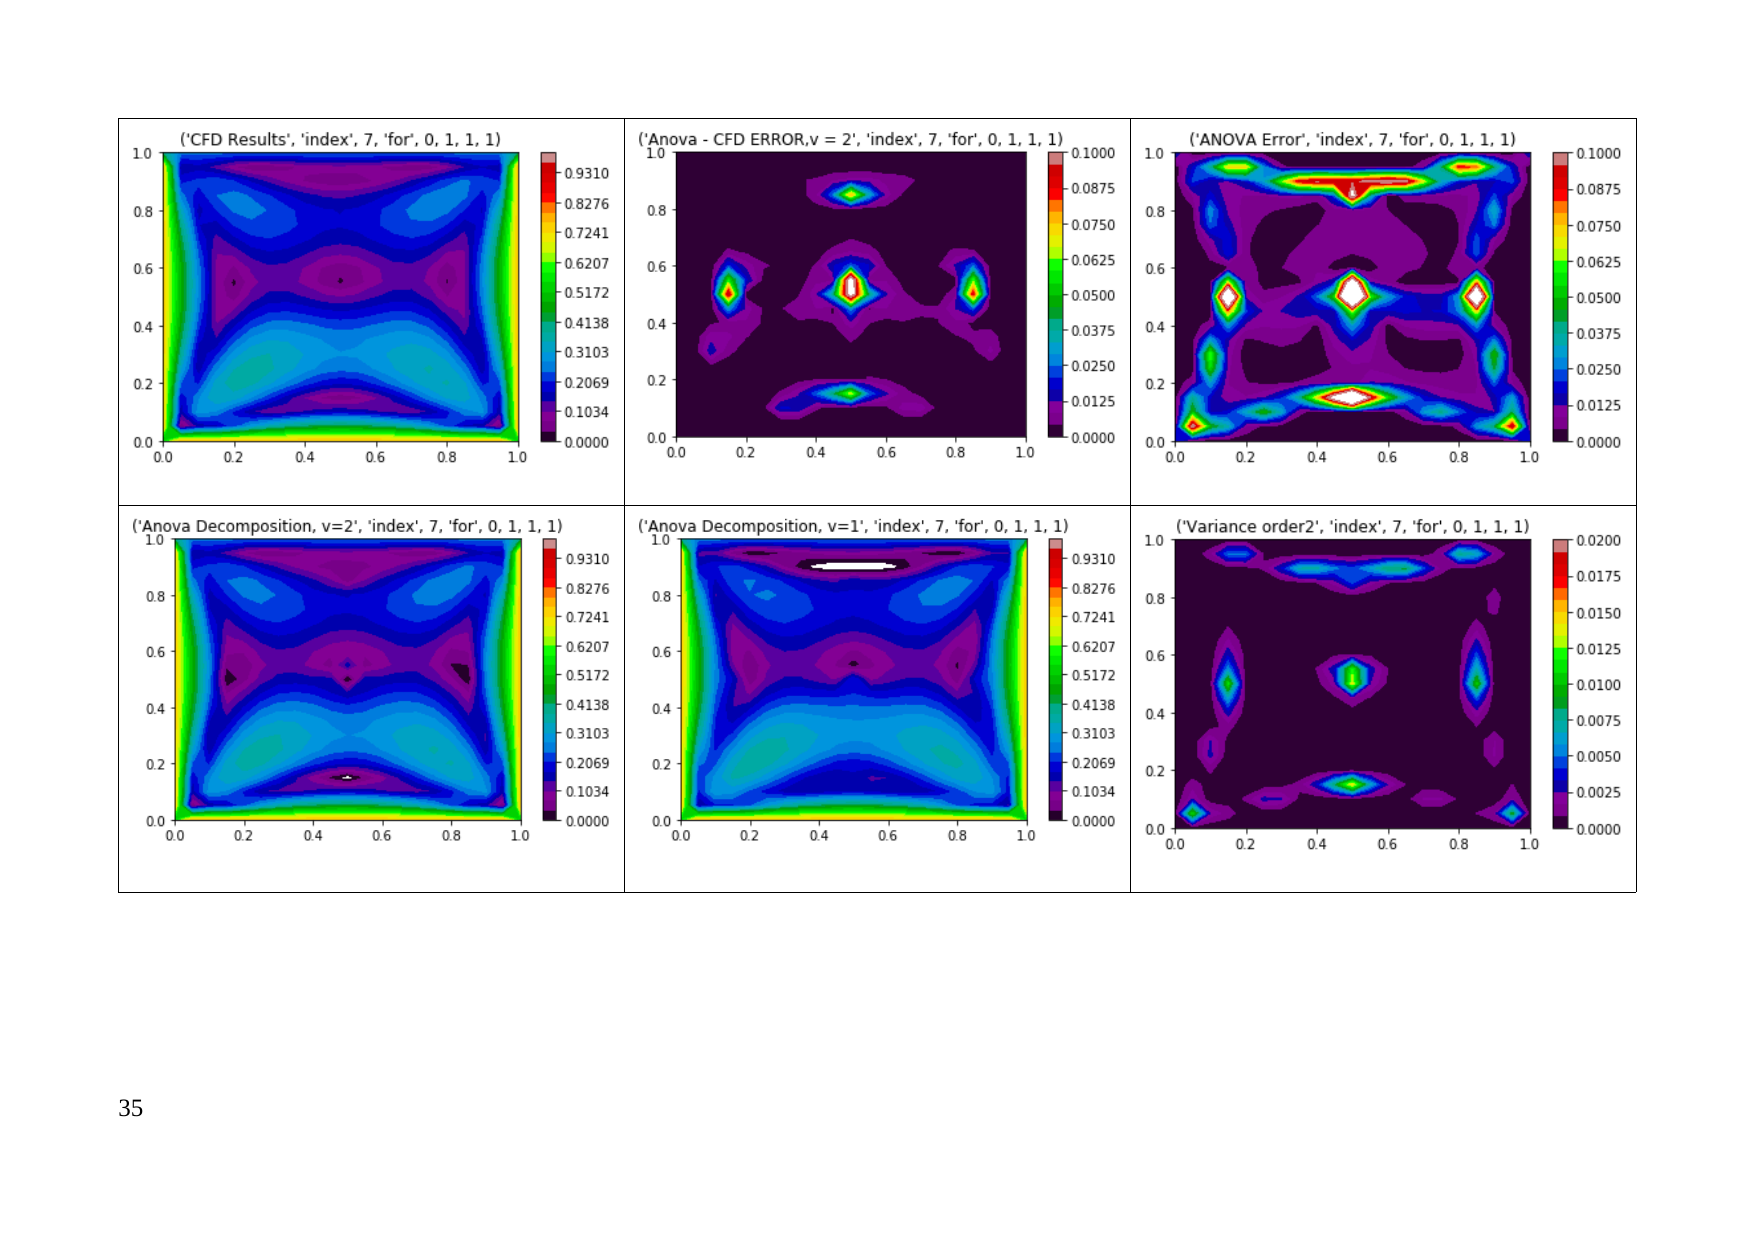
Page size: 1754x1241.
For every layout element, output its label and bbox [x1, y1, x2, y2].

table_header [119, 119, 624, 505]
table_cell [119, 506, 624, 892]
table_header [1131, 119, 1636, 505]
picture [1135, 511, 1631, 860]
table_cell [625, 506, 1130, 892]
picture [1135, 123, 1631, 473]
table_header [625, 119, 1130, 505]
picture [123, 511, 619, 851]
picture [629, 123, 1125, 468]
picture [629, 511, 1125, 851]
picture [123, 123, 619, 473]
table_cell [1131, 506, 1636, 892]
